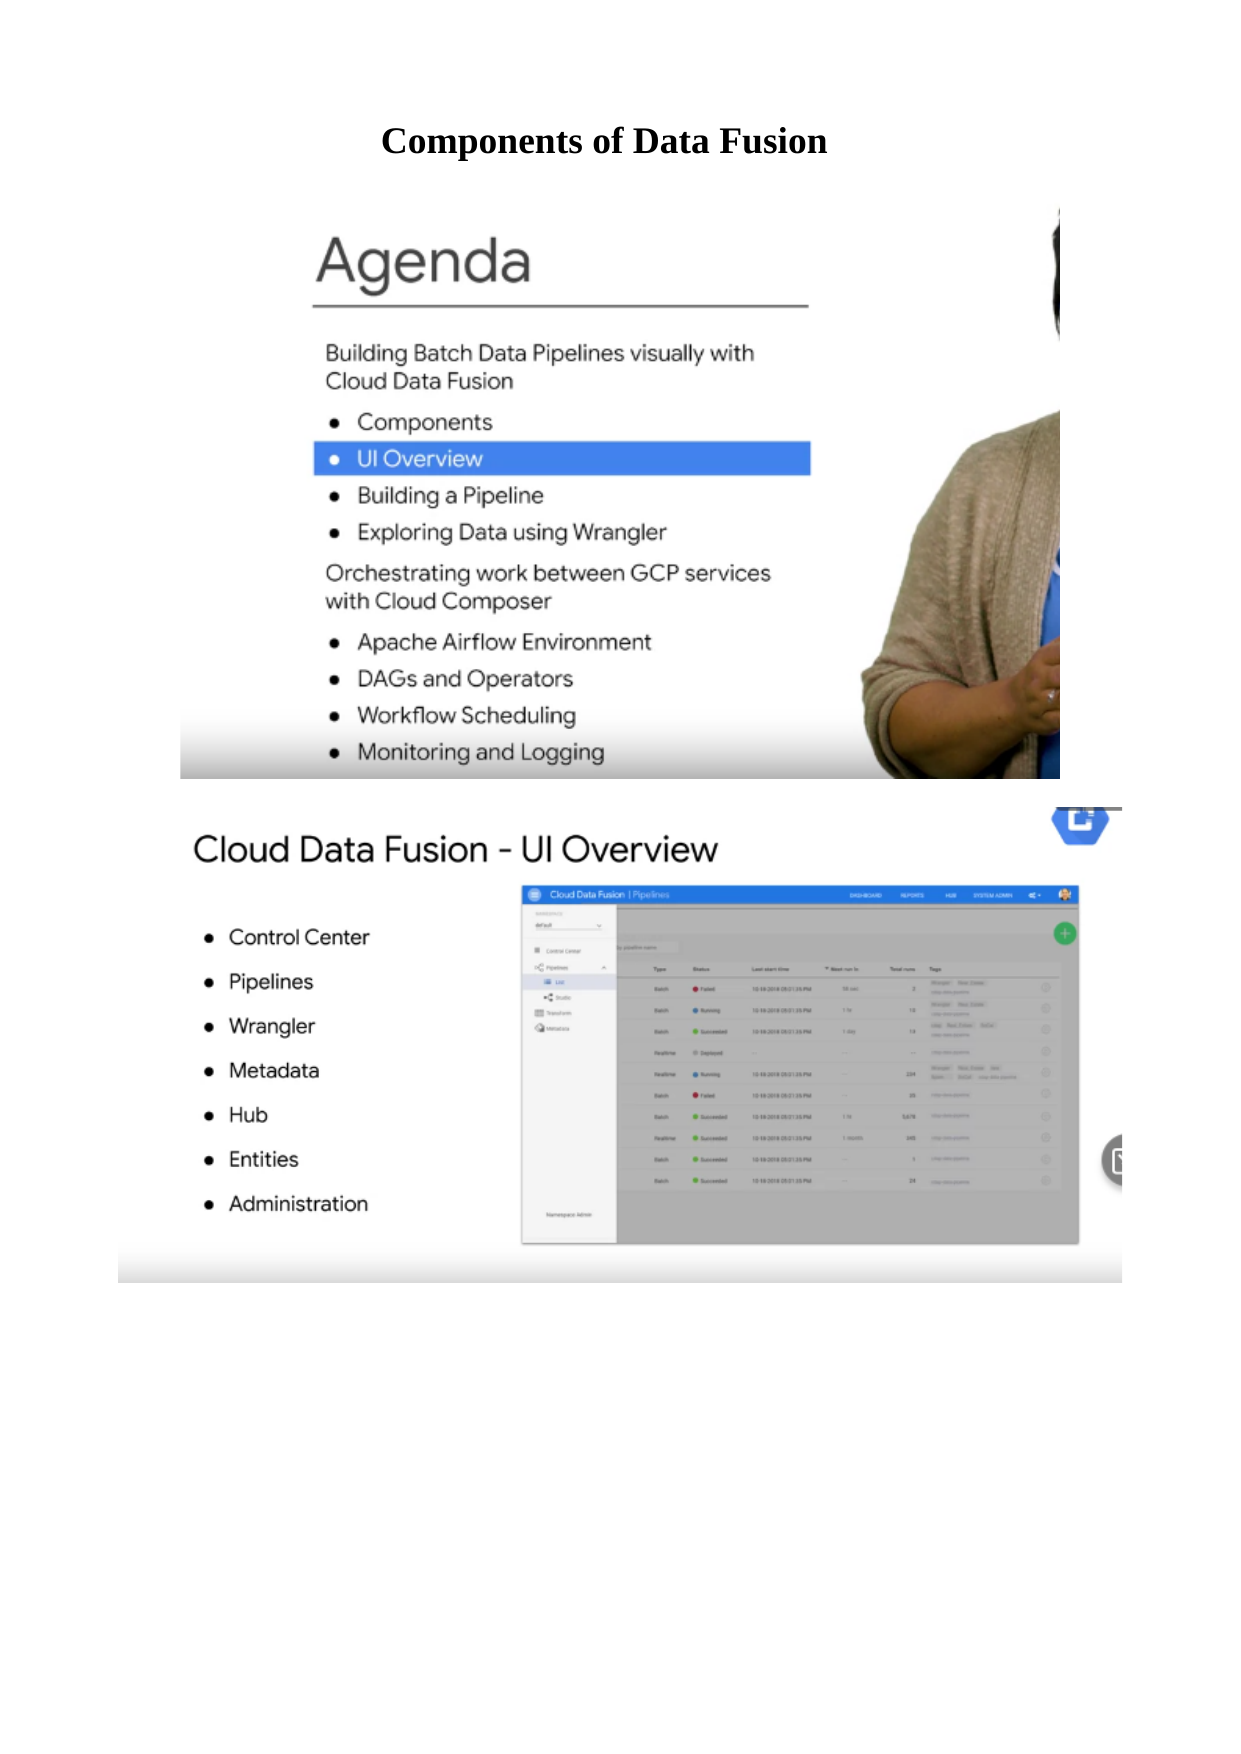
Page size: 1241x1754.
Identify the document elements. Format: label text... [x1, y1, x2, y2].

picture [180, 202, 1060, 779]
subtitle Components of Data Fusion [118, 118, 1122, 161]
picture [118, 807, 1123, 1283]
